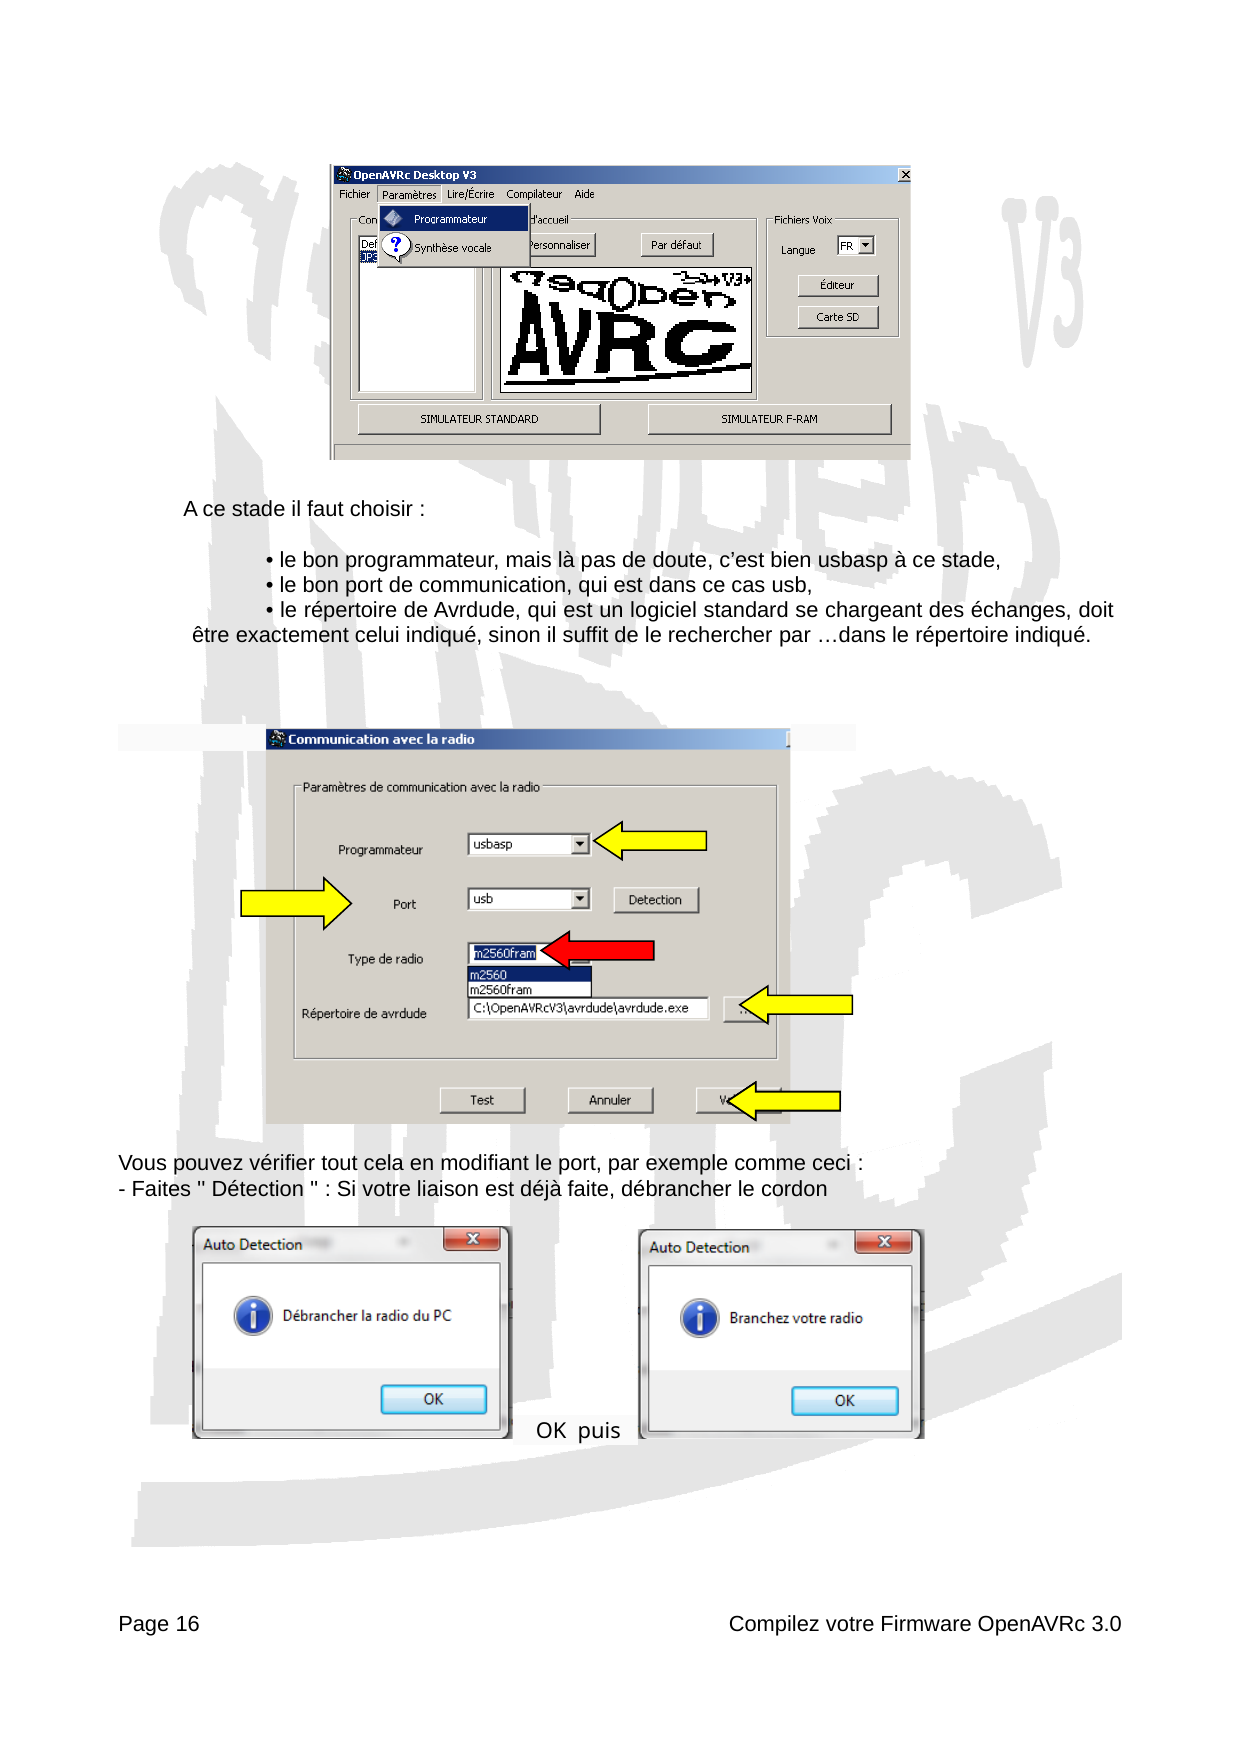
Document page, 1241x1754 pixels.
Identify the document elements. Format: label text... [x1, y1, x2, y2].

text • le répertoire de Avrdude, qui est un logiciel standard se chargeant des échanges, doit être exactement celui indiqué, sinon il suffit de le rechercher par …dans le répertoire indiqué. [118, 597, 1122, 647]
text OK puis [118, 1226, 1122, 1445]
text A ce stade il faut choisir : [118, 496, 1122, 521]
text - Faites '' Détection '' : Si votre liaison est déjà faite, débrancher le cordon [118, 1175, 1122, 1201]
text • le bon port de communication, qui est dans ce cas usb, [118, 572, 1122, 597]
text • le bon programmateur, mais là pas de doute, c’est bien usbasp à ce stade, [118, 547, 1122, 572]
text Vous pouvez vérifier tout cela en modifiant le port, par exemple comme ceci : [118, 1150, 1122, 1175]
